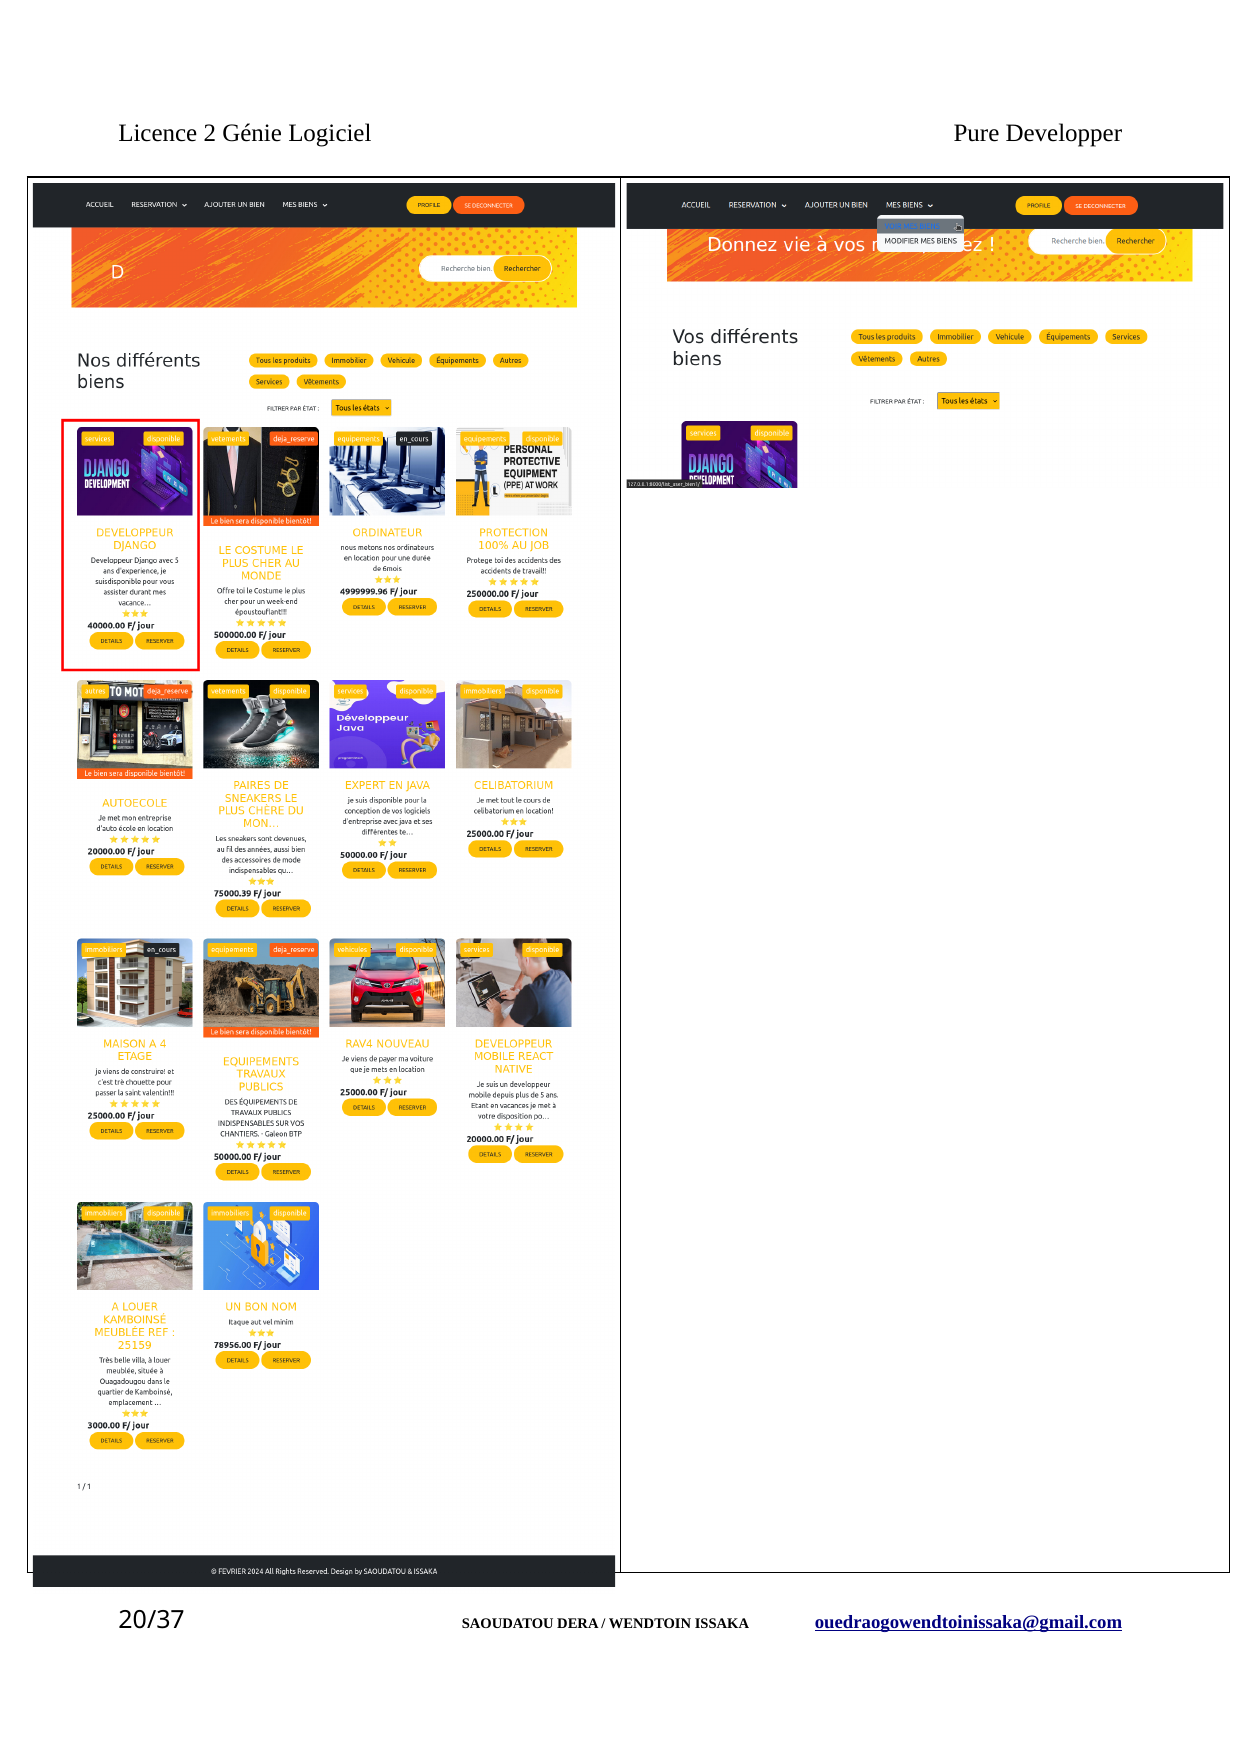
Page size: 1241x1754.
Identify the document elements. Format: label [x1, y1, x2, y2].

table_cell [28, 178, 620, 1572]
picture [32, 183, 615, 1594]
picture [626, 183, 1224, 488]
table_cell [621, 178, 1229, 1572]
